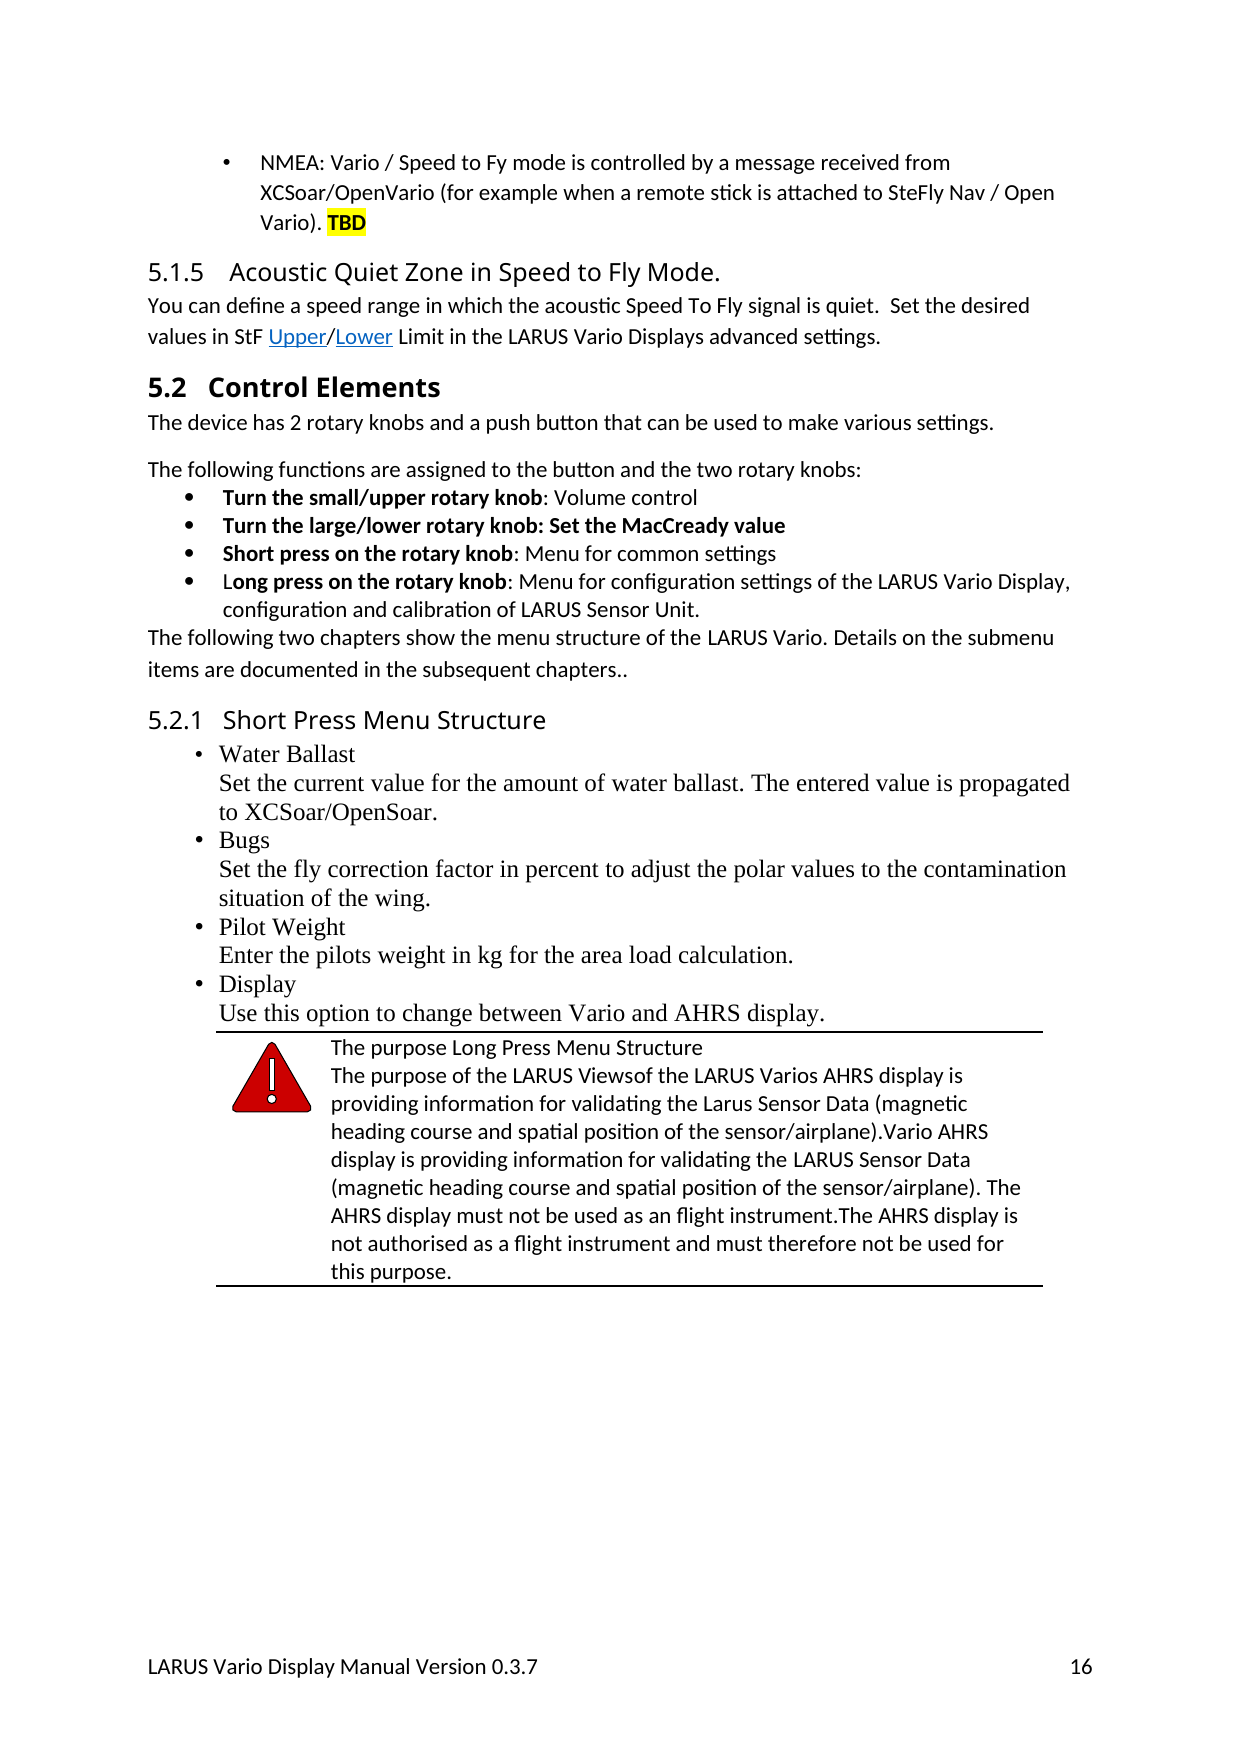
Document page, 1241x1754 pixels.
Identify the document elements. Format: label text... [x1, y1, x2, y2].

text The device has 2 rotary knobs and a push button that can be used to make various settings. [148, 408, 1093, 437]
list Turn the small/upper rotary knob: Volume control [185, 483, 1093, 511]
list Water Ballast Set the current value for the amount of water ballast. The entered value is propagated to XCSoar/OpenSoar. [195, 739, 1093, 825]
subtitle Short Press Menu Structure [148, 702, 1093, 736]
list NMEA: Vario / Speed to Fy mode is controlled by a message received from XCSoar/OpenVario (for example when a remote stick is attached to SteFly Nav / Open Vario). TBD [223, 148, 1093, 236]
list Turn the large/lower rotary knob: Set the Ma￹cCready￹￹ value [185, 511, 1093, 539]
list Long press on the rotary knob: Menu for configuration settings of the LARUS Vario Display, configuration and calibration of LARUS Sensor Unit. [185, 567, 1093, 623]
text The following two chapters show the menu structure of the LARUS Vario. Details on the submenu items are documented in the subsequent chapters.. [148, 623, 1093, 684]
list Display Use this option to change between Vario and AHRS display. [195, 969, 1093, 1027]
subtitle Acoustic Quiet Zone in Speed to Fly Mode. [148, 255, 1093, 289]
list Bugs Set the fly correction factor in percent to adjust the polar values to the contamination situation of the wing. [195, 825, 1093, 912]
subtitle Control Elements [148, 369, 1093, 406]
text You can define a speed range in which the acoustic Speed To Fly signal is quiet. Set the desired values in StF Upper/Lower Limit in the LARUS Vario Displays advanced settings. [148, 292, 1093, 350]
list Short press on the rotary knob: Menu for common settings [185, 539, 1093, 567]
list Pilot Weight Enter the pilots weight in kg for the area load calculation. [195, 912, 1093, 969]
